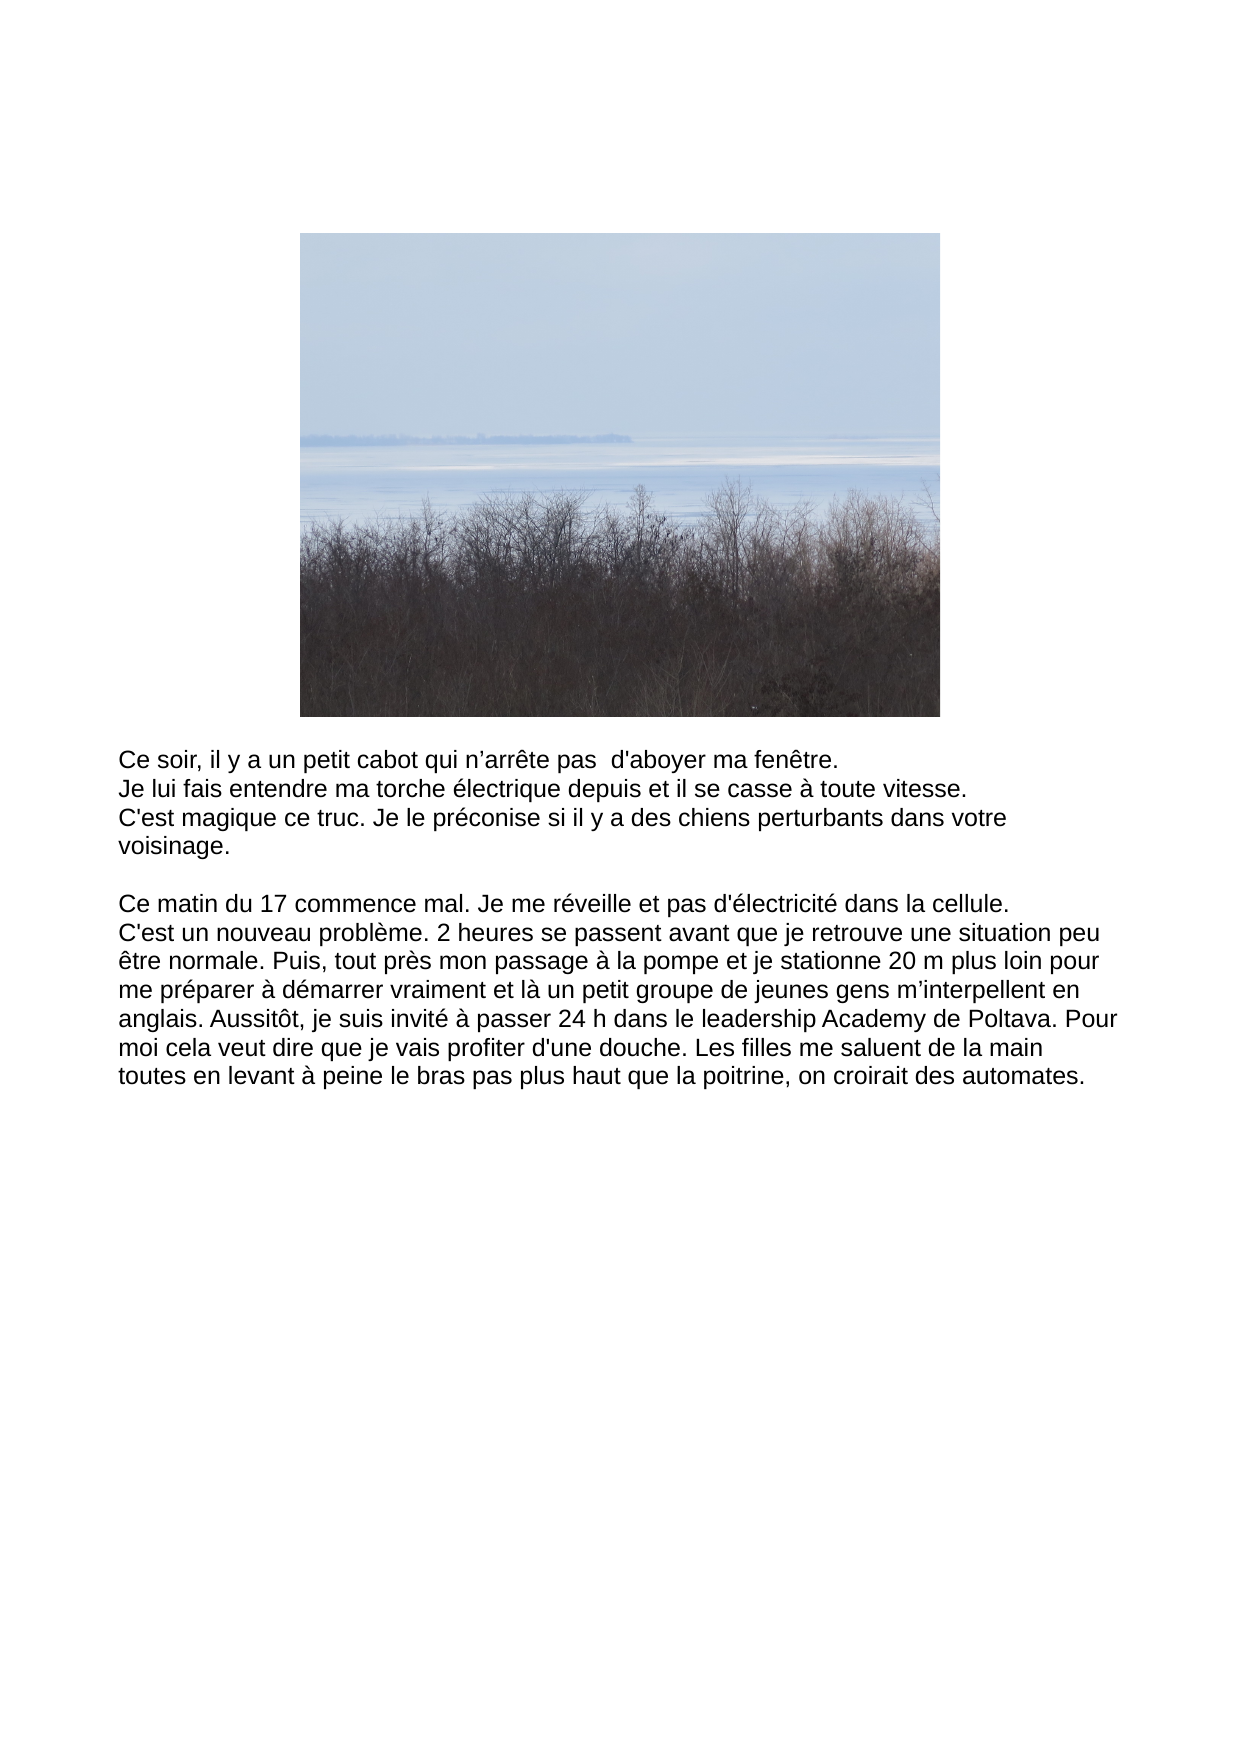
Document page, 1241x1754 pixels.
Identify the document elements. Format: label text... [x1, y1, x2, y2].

text Ce soir, il y a un petit cabot qui n’arrête pas d'aboyer ma fenêtre. Je lui fais entendre ma torche électrique depuis et il se casse à toute vitesse. [118, 745, 1122, 803]
text Ce matin du 17 commence mal. Je me réveille et pas d'électricité dans la cellule. [118, 889, 1122, 918]
picture [300, 233, 941, 717]
text C'est un nouveau problème. 2 heures se passent avant que je retrouve une situation peu être normale. Puis, tout près mon passage à la pompe et je stationne 20 m plus loin pour me préparer à démarrer vraiment et là un petit groupe de jeunes gens m’interpellent en anglais. Aussitôt, je suis invité à passer 24 h dans le leadership Academy de Poltava. Pour moi cela veut dire que je vais profiter d'une douche. Les filles me saluent de la main toutes en levant à peine le bras pas plus haut que la poitrine, on croirait des automates. [118, 918, 1122, 1119]
text C'est magique ce truc. Je le préconise si il y a des chiens perturbants dans votre voisinage. [118, 803, 1122, 860]
